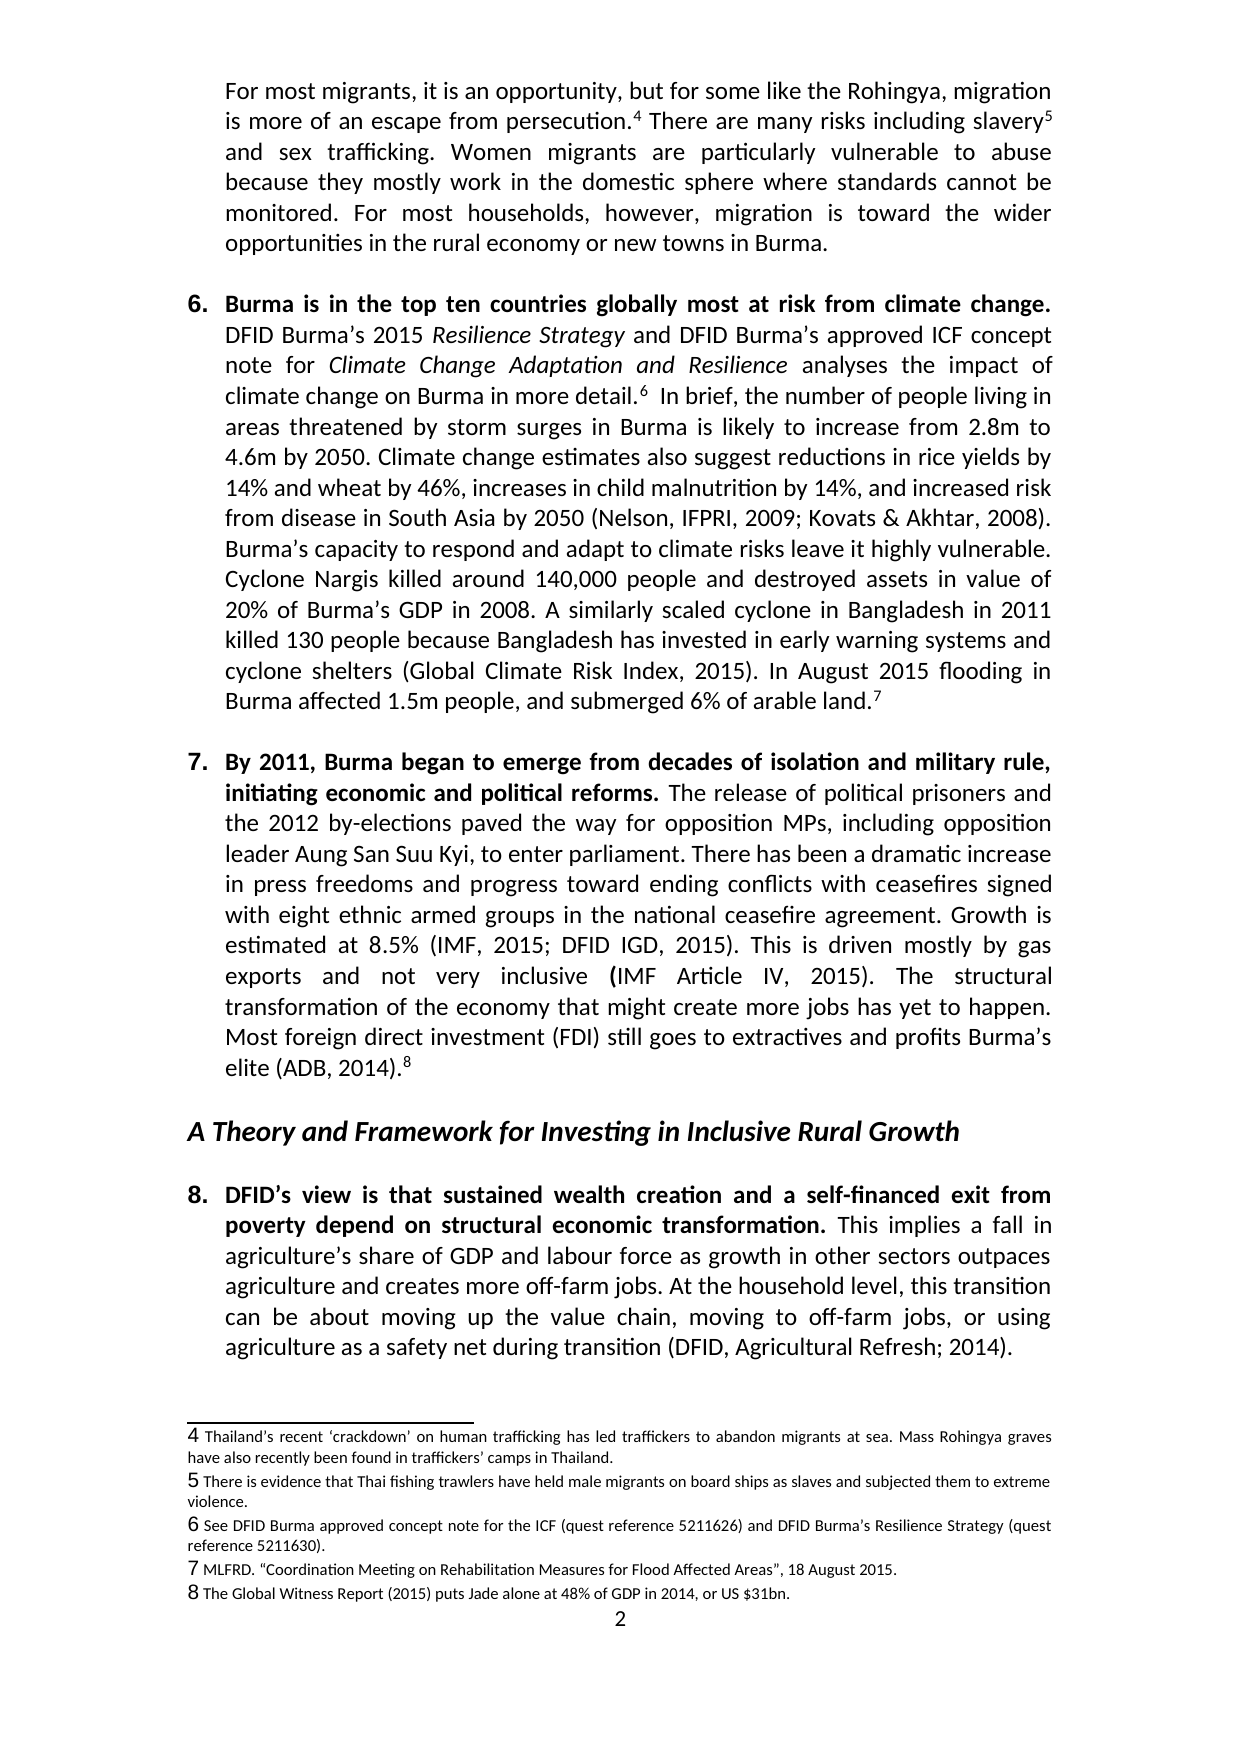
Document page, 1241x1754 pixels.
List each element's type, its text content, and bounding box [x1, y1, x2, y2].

list The Global Witness Report (2015) puts Jade alone at 48% of GDP in 2014, or US $31bn. [187, 1580, 1053, 1604]
list Thailand’s recent ‘crackdown’ on human trafficking has led traffickers to abandon migrants at sea. Mass Rohingya graves have also recently been found in traffickers’ camps in Thailand. [187, 1423, 1053, 1467]
list For most migrants, it is an opportunity, but for some like the Rohingya, migration is more of an escape from persecution. There are many risks including slavery and sex trafficking. Women migrants are particularly vulnerable to abuse because they mostly work in the domestic sphere where standards cannot be monitored. For most households, however, migration is toward the wider opportunities in the rural economy or new towns in Burma. [187, 75, 1053, 258]
list Burma is in the top ten countries globally most at risk from climate change. DFID Burma’s 2015 Resilience Strategy and DFID Burma’s approved ICF concept note for Climate Change Adaptation and Resilience analyses the impact of climate change on Burma in more detail. In brief, the number of people living in areas threatened by storm surges in Burma is likely to increase from 2.8m to 4.6m by 2050. Climate change estimates also suggest reductions in rice yields by 14% and wheat by 46%, increases in child malnutrition by 14%, and increased risk from disease in South Asia by 2050 (Nelson, IFPRI, 2009; Kovats & Akhtar, 2008). Burma’s capacity to respond and adapt to climate risks leave it highly vulnerable. Cyclone Nargis killed around 140,000 people and destroyed assets in value of 20% of Burma’s GDP in 2008. A similarly scaled cyclone in Bangladesh in 2011 killed 130 people because Bangladesh has invested in early warning systems and cyclone shelters (Global Climate Risk Index, 2015). In August 2015 flooding in Burma affected 1.5m people, and submerged 6% of arable land. [187, 289, 1053, 716]
list There is evidence that Thai fishing trawlers have held male migrants on board ships as slaves and subjected them to extreme violence. [187, 1467, 1053, 1512]
list A Theory and Framework for Investing in Inclusive Rural Growth [187, 1113, 1053, 1148]
list See DFID Burma approved concept note for the ICF (quest reference 5211626) and DFID Burma’s Resilience Strategy (quest reference 5211630). [187, 1512, 1053, 1556]
list MLFRD. “Coordination Meeting on Rehabilitation Measures for Flood Affected Areas”, 18 August 2015. [187, 1556, 1053, 1580]
list By 2011, Burma began to emerge from decades of isolation and military rule, initiating economic and political reforms. The release of political prisoners and the 2012 by-elections paved the way for opposition MPs, including opposition leader Aung San Suu Kyi, to enter parliament. There has been a dramatic increase in press freedoms and progress toward ending conflicts with ceasefires signed with eight ethnic armed groups in the national ceasefire agreement. Growth is estimated at 8.5% (IMF, 2015; DFID IGD, 2015). This is driven mostly by gas exports and not very inclusive (IMF Article IV, 2015). The structural transformation of the economy that might create more jobs has yet to happen. Most foreign direct investment (FDI) still goes to extractives and profits Burma’s elite (ADB, 2014). [187, 746, 1053, 1082]
list DFID’s view is that sustained wealth creation and a self-financed exit from poverty depend on structural economic transformation. This implies a fall in agriculture’s share of GDP and labour force as growth in other sectors outpaces agriculture and creates more off-farm jobs. At the household level, this transition can be about moving up the value chain, moving to off-farm jobs, or using agriculture as a safety net during transition (DFID, Agricultural Refresh; 2014). [187, 1179, 1053, 1362]
